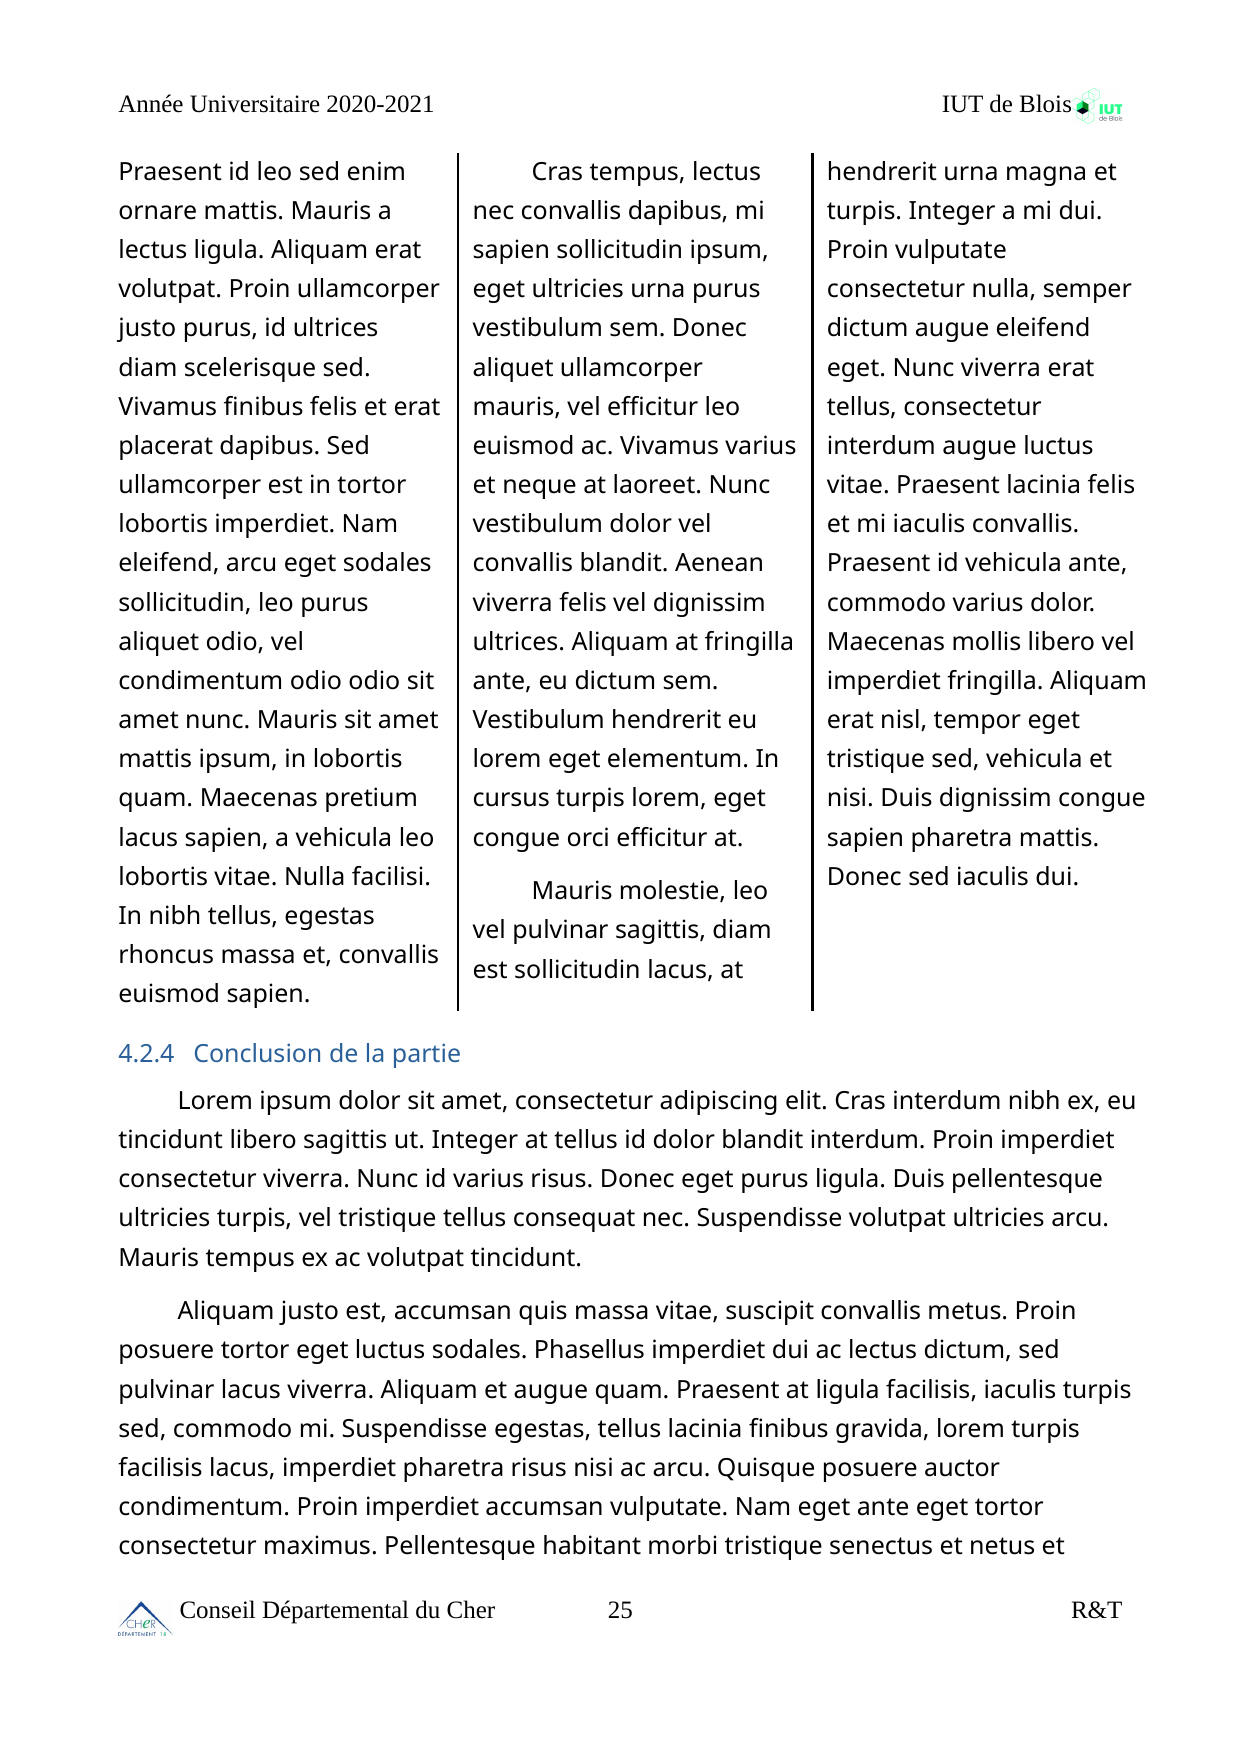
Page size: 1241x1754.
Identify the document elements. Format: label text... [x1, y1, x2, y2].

text Cras tempus, lectus nec convallis dapibus, mi sapien sollicitudin ipsum, eget ultricies urna purus vestibulum sem. Donec aliquet ullamcorper mauris, vel efficitur leo euismod ac. Vivamus varius et neque at laoreet. Nunc vestibulum dolor vel convallis blandit. Aenean viverra felis vel dignissim ultrices. Aliquam at fringilla ante, eu dictum sem. Vestibulum hendrerit eu lorem eget elementum. In cursus turpis lorem, eget congue orci efficitur at. [472, 153, 797, 853]
text Aliquam justo est, accumsan quis massa vitae, suscipit convallis metus. Proin posuere tortor eget luctus sodales. Phasellus imperdiet dui ac lectus dictum, sed pulvinar lacus viverra. Aliquam et augue quam. Praesent at ligula facilisis, iaculis turpis sed, commodo mi. Suspendisse egestas, tellus lacinia finibus gravida, lorem turpis facilisis lacus, imperdiet pharetra risus nisi ac arcu. Quisque posuere auctor condimentum. Proin imperdiet accumsan vulputate. Nam eget ante eget tortor consectetur maximus. Pellentesque habitant morbi tristique senectus et netus et [118, 1293, 1152, 1562]
text hendrerit urna magna et turpis. Integer a mi dui. Proin vulputate consectetur nulla, semper dictum augue eleifend eget. Nunc viverra erat tellus, consectetur interdum augue luctus vitae. Praesent lacinia felis et mi iaculis convallis. Praesent id vehicula ante, commodo varius dolor. Maecenas mollis libero vel imperdiet fringilla. Aliquam erat nisl, tempor eget tristique sed, vehicula et nisi. Duis dignissim congue sapien pharetra mattis. Donec sed iaculis dui. [827, 153, 1152, 892]
subtitle Conclusion de la partie [118, 1036, 1152, 1070]
text Mauris molestie, leo vel pulvinar sagittis, diam est sollicitudin lacus, at [472, 873, 797, 985]
picture [118, 1601, 174, 1636]
picture [1071, 88, 1123, 124]
text Praesent id leo sed enim ornare mattis. Mauris a lectus ligula. Aliquam erat volutpat. Proin ullamcorper justo purus, id ultrices diam scelerisque sed. Vivamus finibus felis et erat placerat dapibus. Sed ullamcorper est in tortor lobortis imperdiet. Nam eleifend, arcu eget sodales sollicitudin, leo purus aliquet odio, vel condimentum odio odio sit amet nunc. Mauris sit amet mattis ipsum, in lobortis quam. Maecenas pretium lacus sapien, a vehicula leo lobortis vitae. Nulla facilisi. In nibh tellus, egestas rhoncus massa et, convallis euismod sapien. [118, 153, 443, 1010]
text Lorem ipsum dolor sit amet, consectetur adipiscing elit. Cras interdum nibh ex, eu tincidunt libero sagittis ut. Integer at tellus id dolor blandit interdum. Proin imperdiet consectetur viverra. Nunc id varius risus. Donec eget purus ligula. Duis pellentesque ultricies turpis, vel tristique tellus consequat nec. Suspendisse volutpat ultricies arcu. Mauris tempus ex ac volutpat tincidunt. [118, 1082, 1152, 1273]
